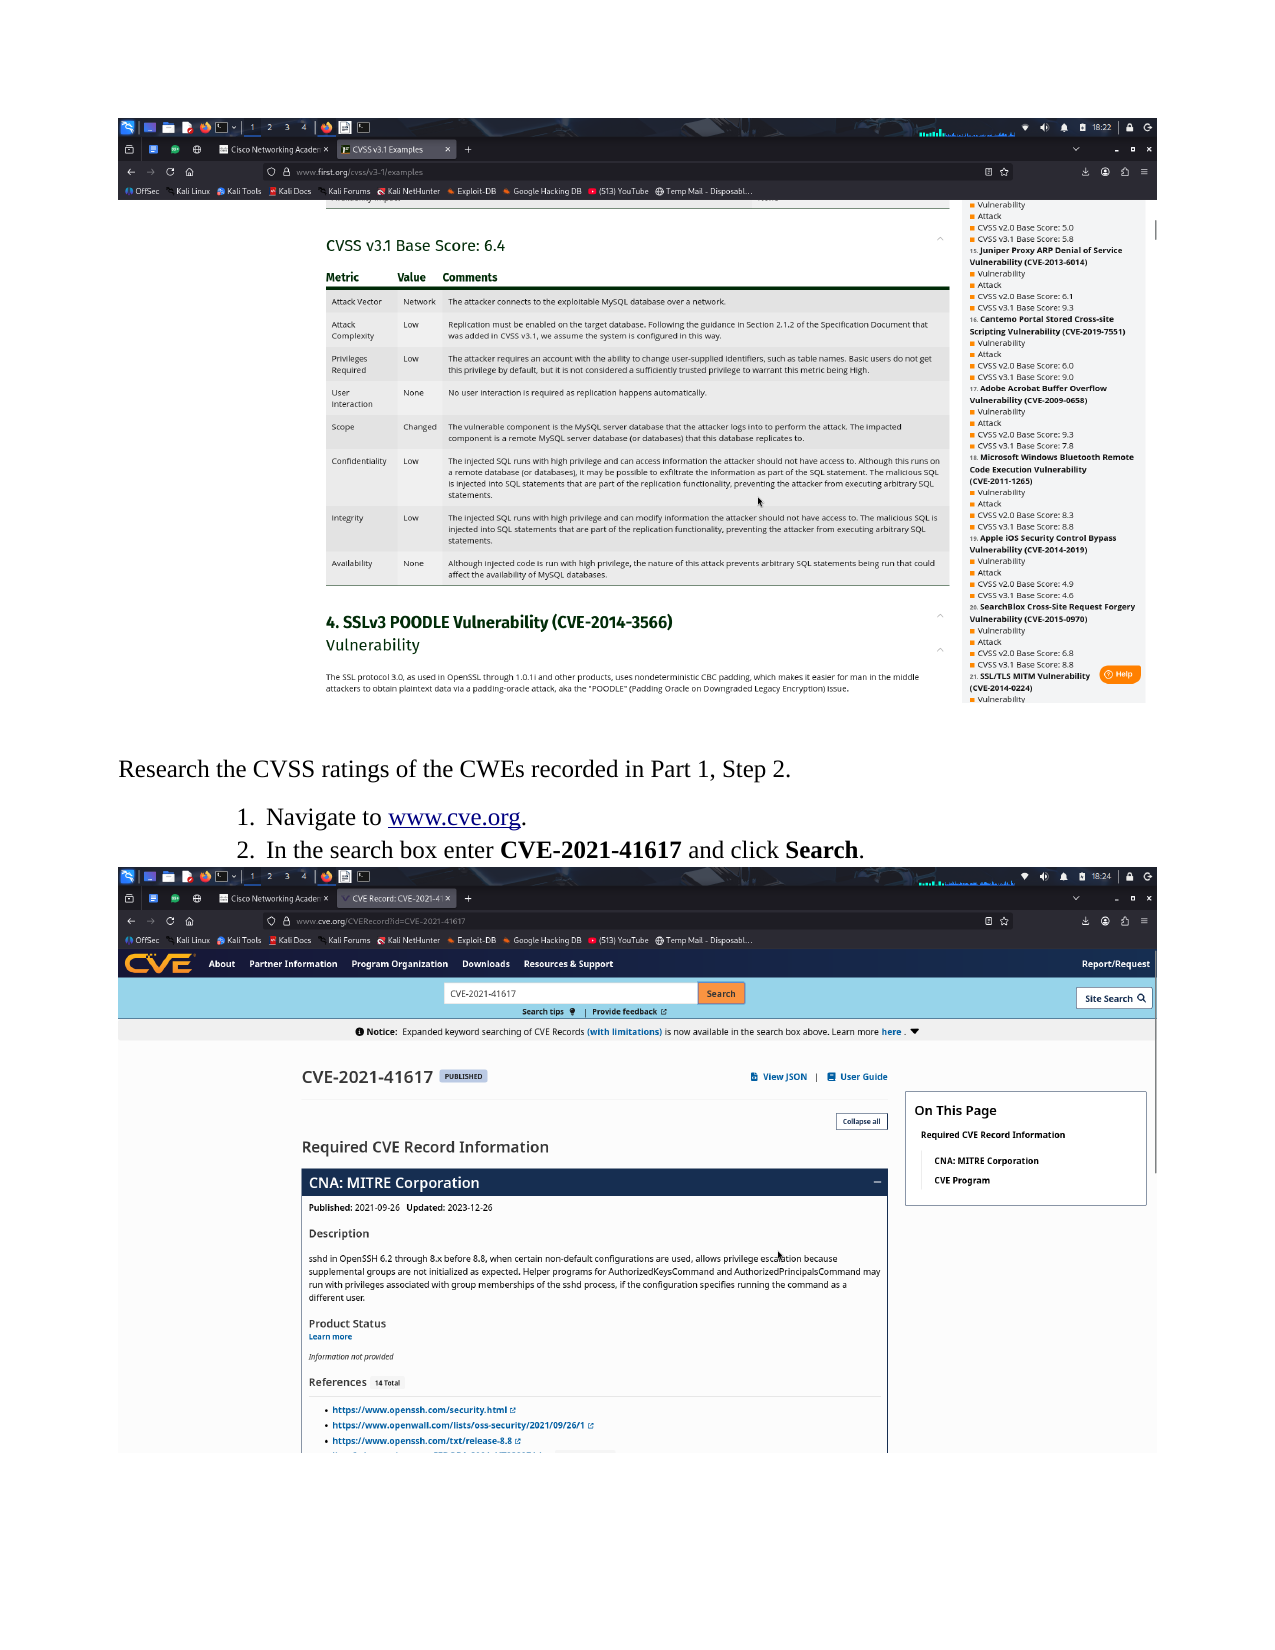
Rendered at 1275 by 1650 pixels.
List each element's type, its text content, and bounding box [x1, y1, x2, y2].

picture [118, 118, 1157, 703]
list In the search box enter CVE-2021-41617 and click Search. [236, 835, 1157, 864]
text Research the CVSS ratings of the CWEs recorded in Part 1, Step 2. [118, 754, 1157, 783]
list Navigate to www.cve.org. [236, 802, 1157, 831]
picture [118, 867, 1157, 1453]
